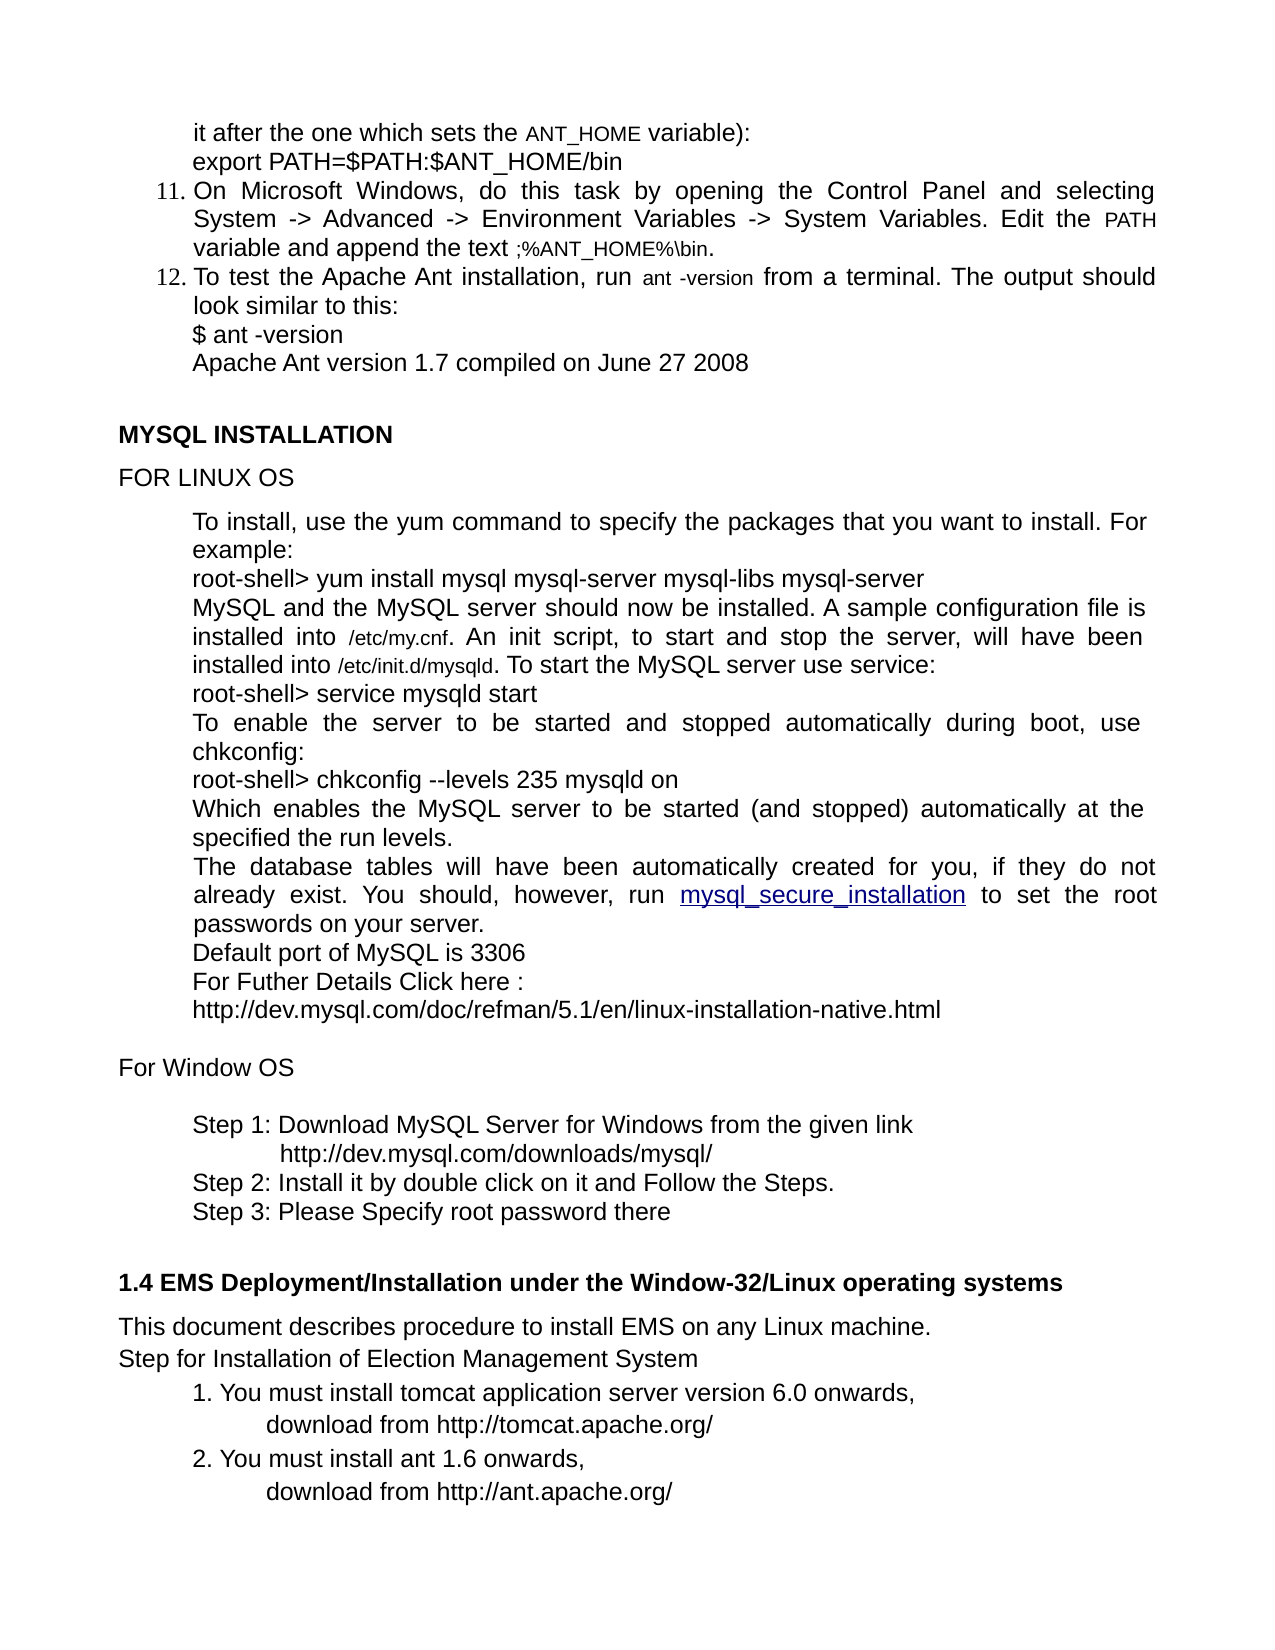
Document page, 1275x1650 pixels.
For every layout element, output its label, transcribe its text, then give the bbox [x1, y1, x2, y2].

text 1. You must install tomcat application server version 6.0 onwards, [118, 1377, 1157, 1406]
text Step 2: Install it by double click on it and Follow the Steps. [118, 1168, 1157, 1196]
text Step 3: Please Specify root password there [118, 1196, 1157, 1225]
text For Futher Details Click here : [118, 966, 1157, 995]
text This document describes procedure to install EMS on any Linux machine. [118, 1311, 1157, 1340]
text To enable the server to be started and stopped automatically during boot, use chkconfig: [118, 708, 1157, 765]
text $ ant -version [118, 319, 1157, 348]
text root-shell> yum install mysql mysql-server mysql-libs mysql-server [118, 564, 1157, 593]
text http://dev.mysql.com/doc/refman/5.1/en/linux-installation-native.html [118, 995, 1157, 1024]
list On Microsoft Windows, do this task by opening the Control Panel and selecting System -> Advanced -> Environment Variables -> System Variables. Edit the PATH variable and append the text ;%ANT_HOME%\bin. [156, 176, 1157, 262]
text Which enables the MySQL server to be started (and stopped) automatically at the specified the run levels. [118, 794, 1157, 851]
text 2. You must install ant 1.6 onwards, [118, 1443, 1157, 1472]
list For Window OS [118, 1053, 1157, 1081]
text Step for Installation of Election Management System [118, 1344, 1157, 1373]
text root-shell> service mysqld start [118, 679, 1157, 708]
text root-shell> chkconfig --levels 235 mysqld on [118, 765, 1157, 794]
text To install, use the yum command to specify the packages that you want to install. For example: [118, 506, 1157, 564]
text FOR LINUX OS [118, 463, 1157, 492]
list To test the Apache Ant installation, run ant -version from a terminal. The output should look similar to this: [156, 262, 1157, 319]
text 1.4 EMS Deployment/Installation under the Window-32/Linux operating systems [118, 1268, 1157, 1297]
text Default port of MySQL is 3306 [118, 938, 1157, 966]
list it after the one which sets the ANT_HOME variable): [156, 118, 1157, 147]
text export PATH=$PATH:$ANT_HOME/bin [118, 147, 1157, 176]
text Apache Ant version 1.7 compiled on June 27 2008 [118, 348, 1157, 377]
text download from http://tomcat.apache.org/ [118, 1411, 1157, 1439]
text http://dev.mysql.com/downloads/mysql/ [118, 1139, 1157, 1168]
text The database tables will have been automatically created for you, if they do not already exist. You should, however, run mysql_secure_installation to set the root passwords on your server. [193, 851, 1157, 938]
text download from http://ant.apache.org/ [118, 1477, 1157, 1505]
text Step 1: Download MySQL Server for Windows from the given link [118, 1110, 1157, 1139]
text MYSQL INSTALLATION [118, 420, 1157, 449]
text MySQL and the MySQL server should now be installed. A sample configuration file is installed into /etc/my.cnf. An init script, to start and stop the server, will have been installed into /etc/init.d/mysqld. To start the MySQL server use service: [118, 593, 1157, 679]
